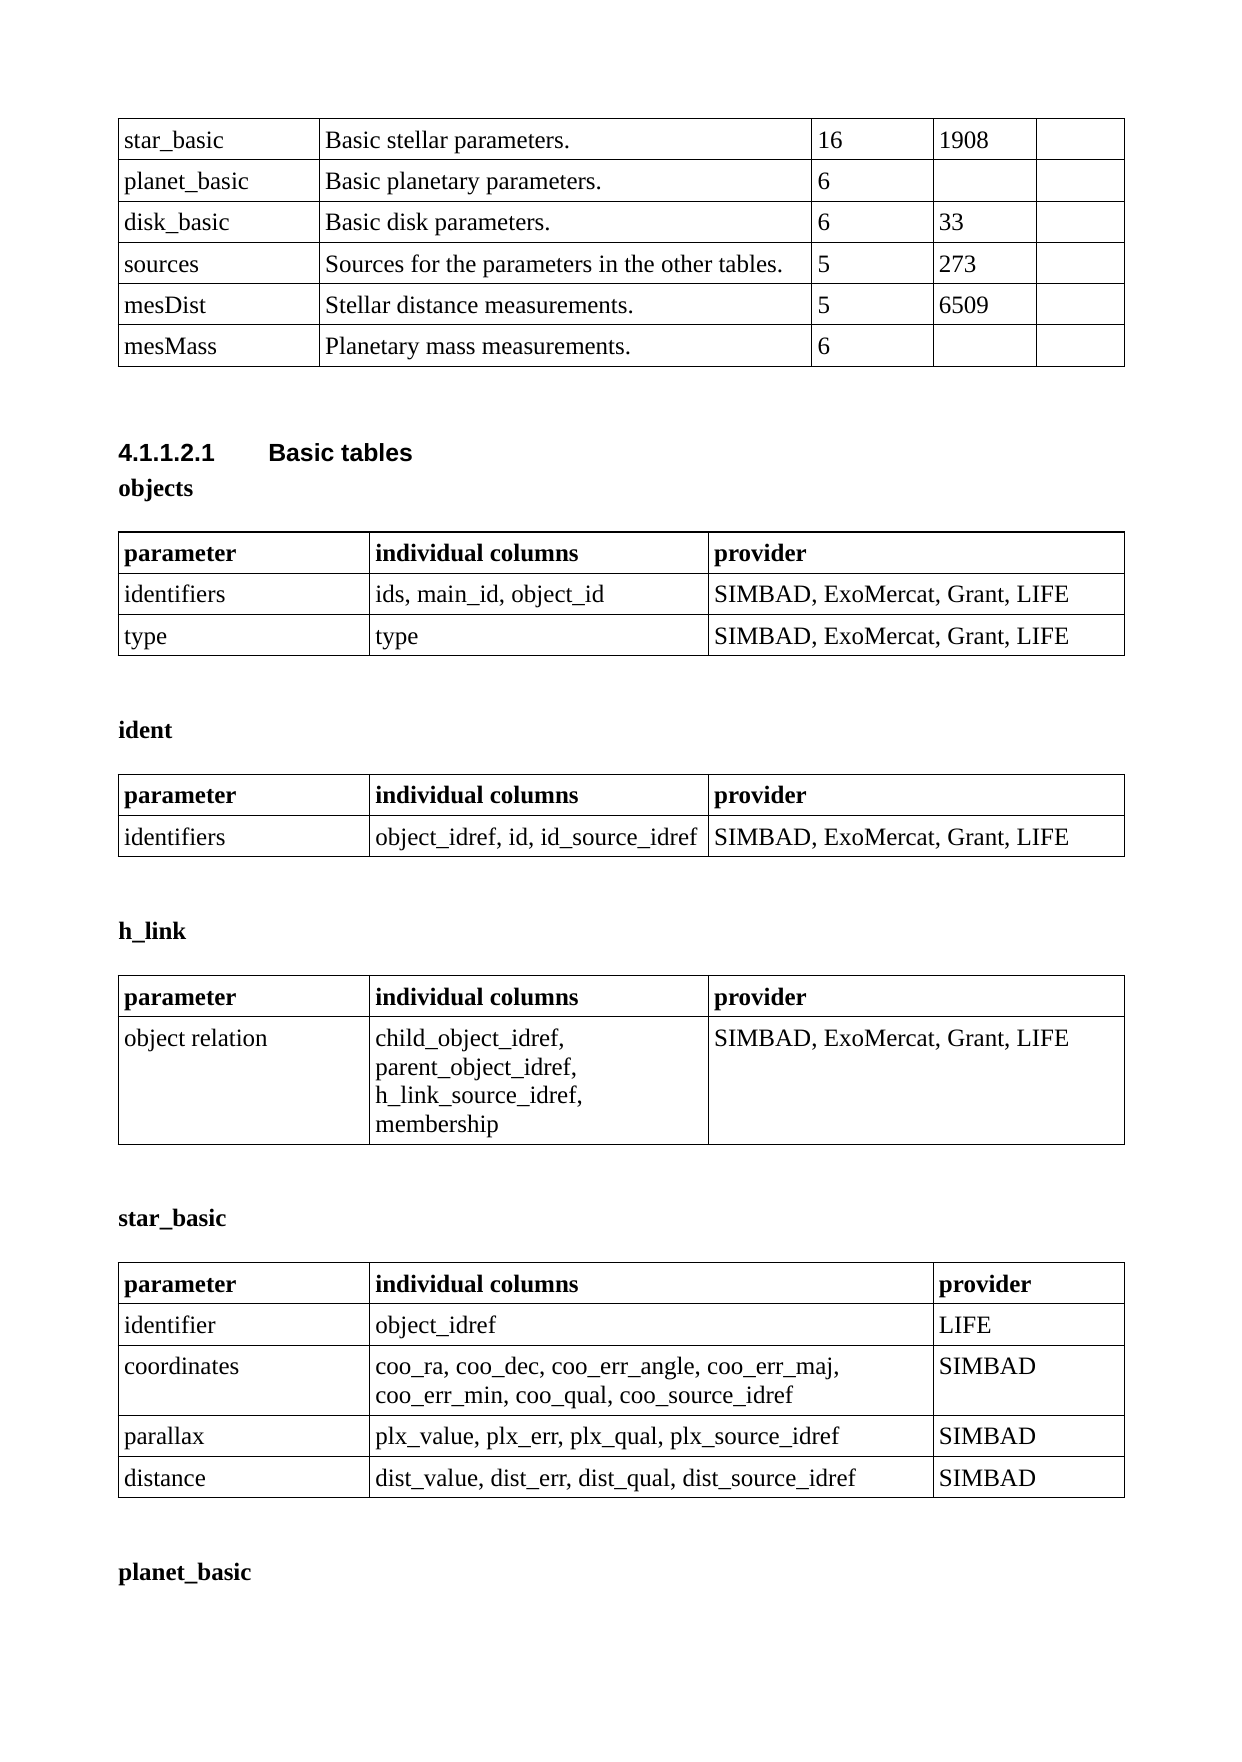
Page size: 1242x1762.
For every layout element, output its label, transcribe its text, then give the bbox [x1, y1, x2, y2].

table_header parameter [119, 533, 369, 573]
table_cell dist_value, dist_err, dist_qual, dist_source_idref [370, 1457, 933, 1497]
table_cell 6 [812, 202, 933, 242]
table_cell 16 [812, 119, 933, 159]
table_header provider [709, 775, 1124, 815]
table_cell [934, 160, 1036, 201]
text star_basic [118, 1203, 1124, 1232]
table_cell SIMBAD [934, 1457, 1124, 1497]
table_cell [1037, 160, 1124, 201]
table_cell mesMass [119, 325, 319, 366]
table_cell [1037, 325, 1124, 366]
table_cell SIMBAD, ExoMercat, Grant, LIFE [709, 1017, 1124, 1143]
table_cell type [370, 615, 708, 655]
table_cell object_idref, id, id_source_idref [370, 816, 708, 856]
table_header individual columns [370, 976, 708, 1016]
table_cell ids, main_id, object_id [370, 574, 708, 614]
table_cell coo_ra, coo_dec, coo_err_angle, coo_err_maj, coo_err_min, coo_qual, coo_source_idref [370, 1346, 933, 1414]
table_cell object relation [119, 1017, 369, 1143]
table_cell SIMBAD [934, 1346, 1124, 1414]
table_cell [1037, 202, 1124, 242]
table_header parameter [119, 1263, 369, 1303]
text objects [118, 473, 1124, 501]
table_cell 6 [812, 325, 933, 366]
table_cell SIMBAD, ExoMercat, Grant, LIFE [709, 816, 1124, 856]
table_cell SIMBAD, ExoMercat, Grant, LIFE [709, 615, 1124, 655]
table_cell 1908 [934, 119, 1036, 159]
table_cell SIMBAD, ExoMercat, Grant, LIFE [709, 574, 1124, 614]
text planet_basic [118, 1557, 1124, 1586]
table_cell distance [119, 1457, 369, 1497]
table_header provider [709, 533, 1124, 573]
table_cell 273 [934, 243, 1036, 283]
table_cell child_object_idref, parent_object_idref, h_link_source_idref, membership [370, 1017, 708, 1143]
table_cell type [119, 615, 369, 655]
text ident [118, 715, 1124, 744]
subtitle Basic tables [118, 438, 1124, 466]
table_header individual columns [370, 533, 708, 573]
table_cell 33 [934, 202, 1036, 242]
table_cell planet_basic [119, 160, 319, 201]
table_cell 5 [812, 284, 933, 324]
table_cell [1037, 119, 1124, 159]
table_cell Basic planetary parameters. [320, 160, 811, 201]
table_header parameter [119, 775, 369, 815]
table_cell identifiers [119, 816, 369, 856]
table_cell SIMBAD [934, 1416, 1124, 1456]
table_header parameter [119, 976, 369, 1016]
table_cell Stellar distance measurements. [320, 284, 811, 324]
table_cell 5 [812, 243, 933, 283]
table_cell coordinates [119, 1346, 369, 1414]
text h_link [118, 916, 1124, 945]
table_cell parallax [119, 1416, 369, 1456]
table_header individual columns [370, 775, 708, 815]
table_header provider [934, 1263, 1124, 1303]
table_cell [1037, 243, 1124, 283]
table_cell identifiers [119, 574, 369, 614]
table_header individual columns [370, 1263, 933, 1303]
table_cell disk_basic [119, 202, 319, 242]
table_cell mesDist [119, 284, 319, 324]
table_header provider [709, 976, 1124, 1016]
table_cell 6 [812, 160, 933, 201]
table_cell object_idref [370, 1304, 933, 1344]
table_cell sources [119, 243, 319, 283]
table_cell LIFE [934, 1304, 1124, 1344]
table_cell Basic stellar parameters. [320, 119, 811, 159]
table_cell identifier [119, 1304, 369, 1344]
table_cell star_basic [119, 119, 319, 159]
table_cell Basic disk parameters. [320, 202, 811, 242]
table_cell [1037, 284, 1124, 324]
table_cell 6509 [934, 284, 1036, 324]
table_cell Sources for the parameters in the other tables. [320, 243, 811, 283]
table_cell Planetary mass measurements. [320, 325, 811, 366]
table_cell [934, 325, 1036, 366]
table_cell plx_value, plx_err, plx_qual, plx_source_idref [370, 1416, 933, 1456]
